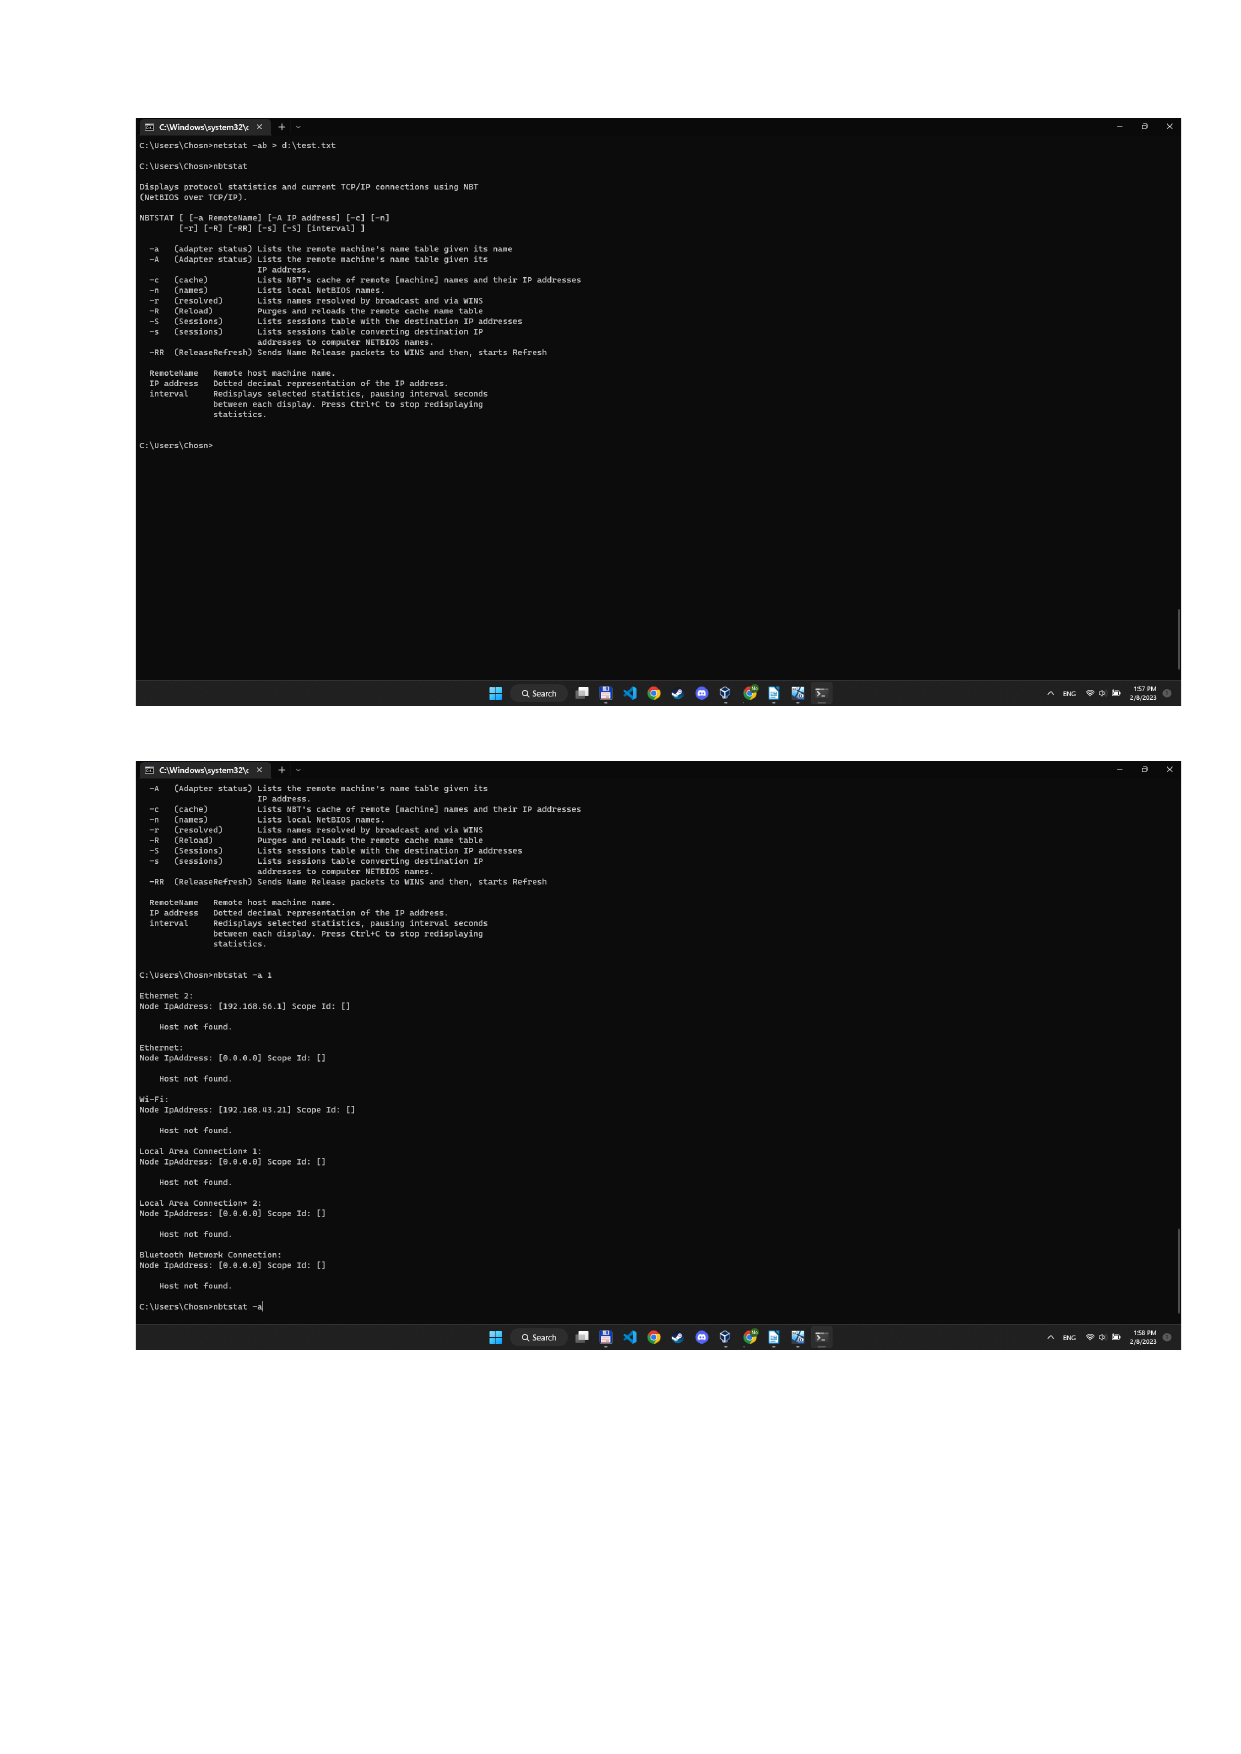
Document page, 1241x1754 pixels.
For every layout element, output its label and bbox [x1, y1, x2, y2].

picture [135, 761, 1182, 1350]
picture [135, 118, 1182, 706]
